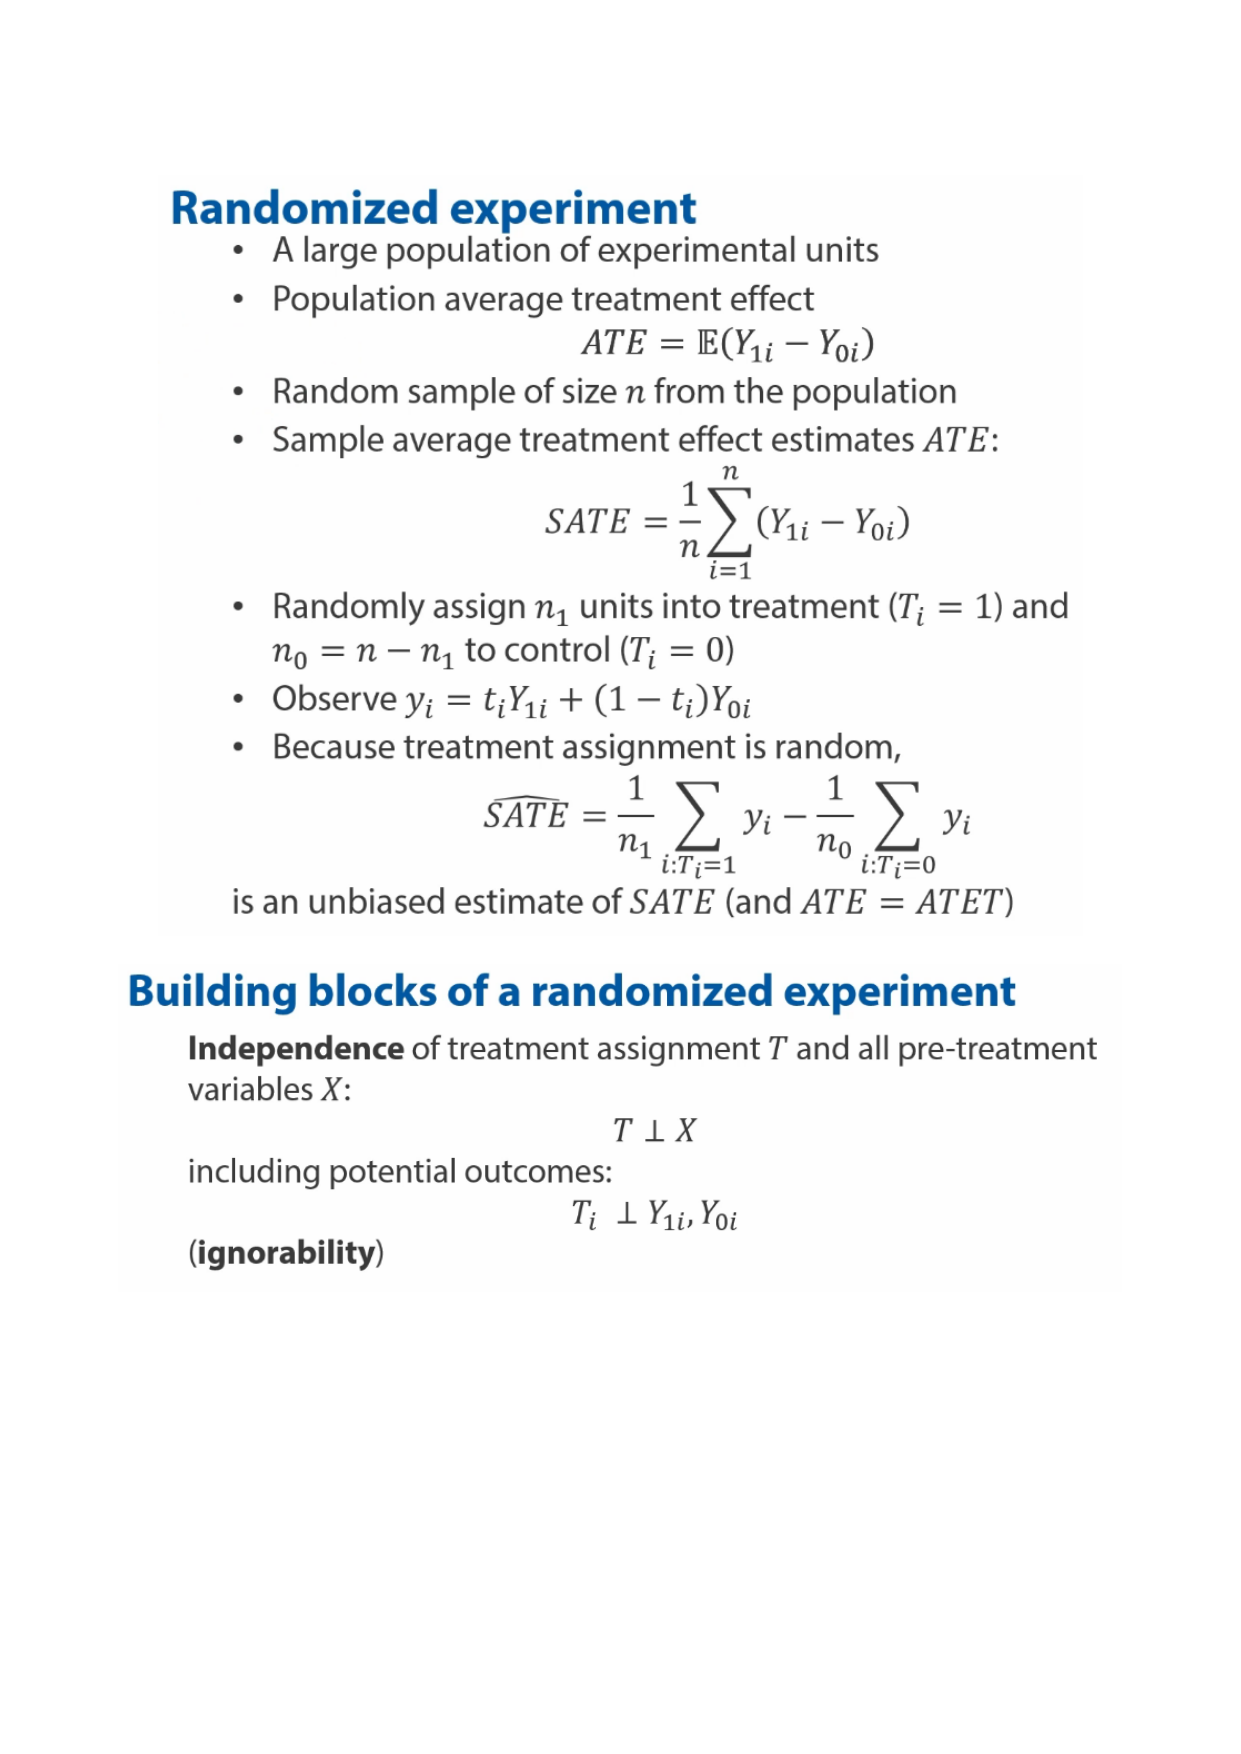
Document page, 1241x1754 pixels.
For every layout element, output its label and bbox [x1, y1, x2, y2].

picture [118, 964, 1123, 1292]
picture [157, 175, 1083, 936]
